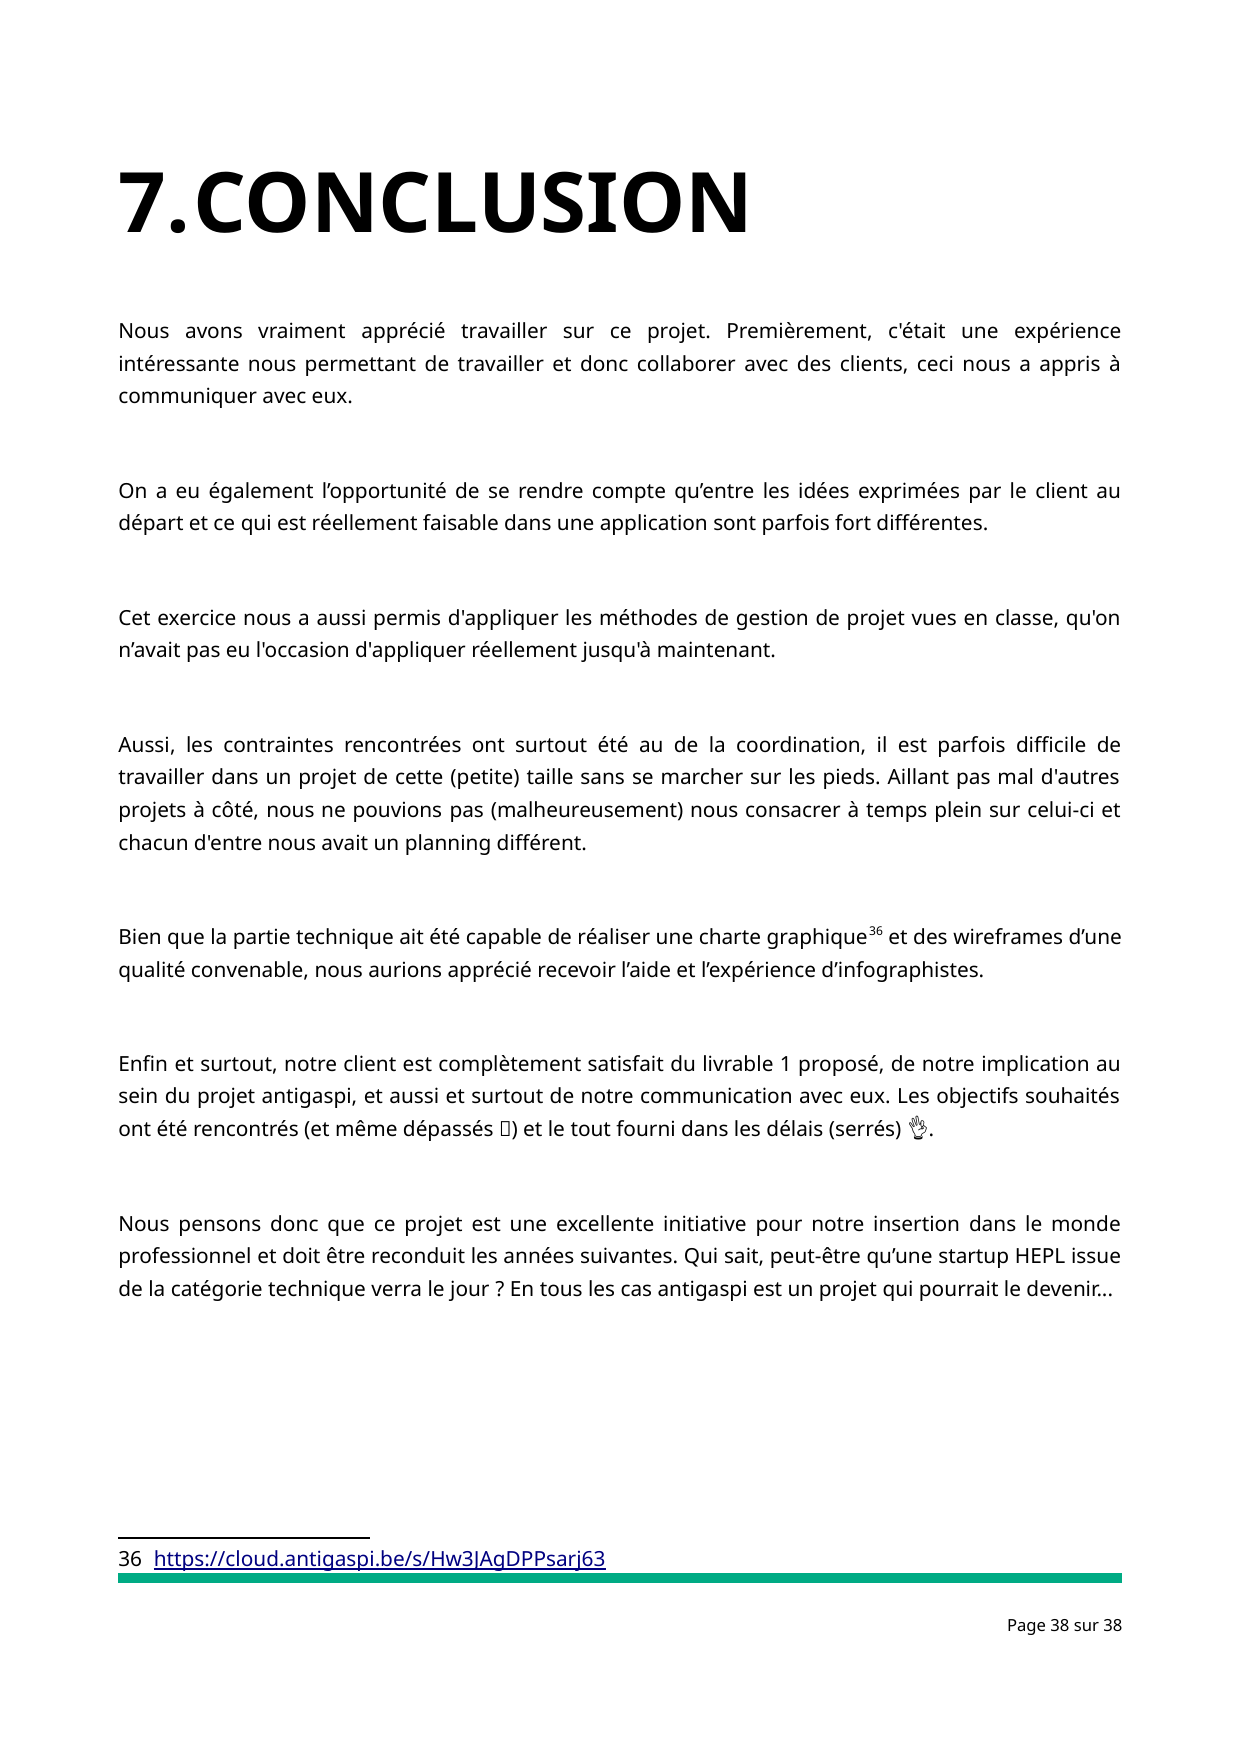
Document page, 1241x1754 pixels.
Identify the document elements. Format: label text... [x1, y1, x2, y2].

text Nous avons vraiment apprécié travailler sur ce projet. Premièrement, c'était une expérience intéressante nous permettant de travailler et donc collaborer avec des clients, ceci nous a appris à communiquer avec eux. [118, 316, 1122, 410]
text Cet exercice nous a aussi permis d'appliquer les méthodes de gestion de projet vues en classe, qu'on n’avait pas eu l'occasion d'appliquer réellement jusqu'à maintenant. [118, 603, 1122, 664]
text On a eu également l’opportunité de se rendre compte qu’entre les idées exprimées par le client au départ et ce qui est réellement faisable dans une application sont parfois fort différentes. [118, 476, 1122, 537]
text Aussi, les contraintes rencontrées ont surtout été au de la coordination, il est parfois difficile de travailler dans un projet de cette (petite) taille sans se marcher sur les pieds. Aillant pas mal d'autres projets à côté, nous ne pouvions pas (malheureusement) nous consacrer à temps plein sur celui-ci et chacun d'entre nous avait un planning différent. [118, 730, 1122, 856]
subtitle Conclusion [118, 143, 1122, 257]
text Bien que la partie technique ait été capable de réaliser une charte graphique et des wireframes d’une qualité convenable, nous aurions apprécié recevoir l’aide et l’expérience d’infographistes. [118, 922, 1122, 983]
text Nous pensons donc que ce projet est une excellente initiative pour notre insertion dans le monde professionnel et doit être reconduit les années suivantes. Qui sait, peut-être qu’une startup HEPL issue de la catégorie technique verra le jour ? En tous les cas antigaspi est un projet qui pourrait le devenir... [118, 1209, 1122, 1302]
text Enfin et surtout, notre client est complètement satisfait du livrable 1 proposé, de notre implication au sein du projet antigaspi, et aussi et surtout de notre communication avec eux. Les objectifs souhaités ont été rencontrés (et même dépassés 💪) et le tout fourni dans les délais (serrés) 👌. [118, 1049, 1122, 1143]
text https://cloud.antigaspi.be/s/Hw3JAgDPPsarj63 [118, 1544, 1122, 1573]
